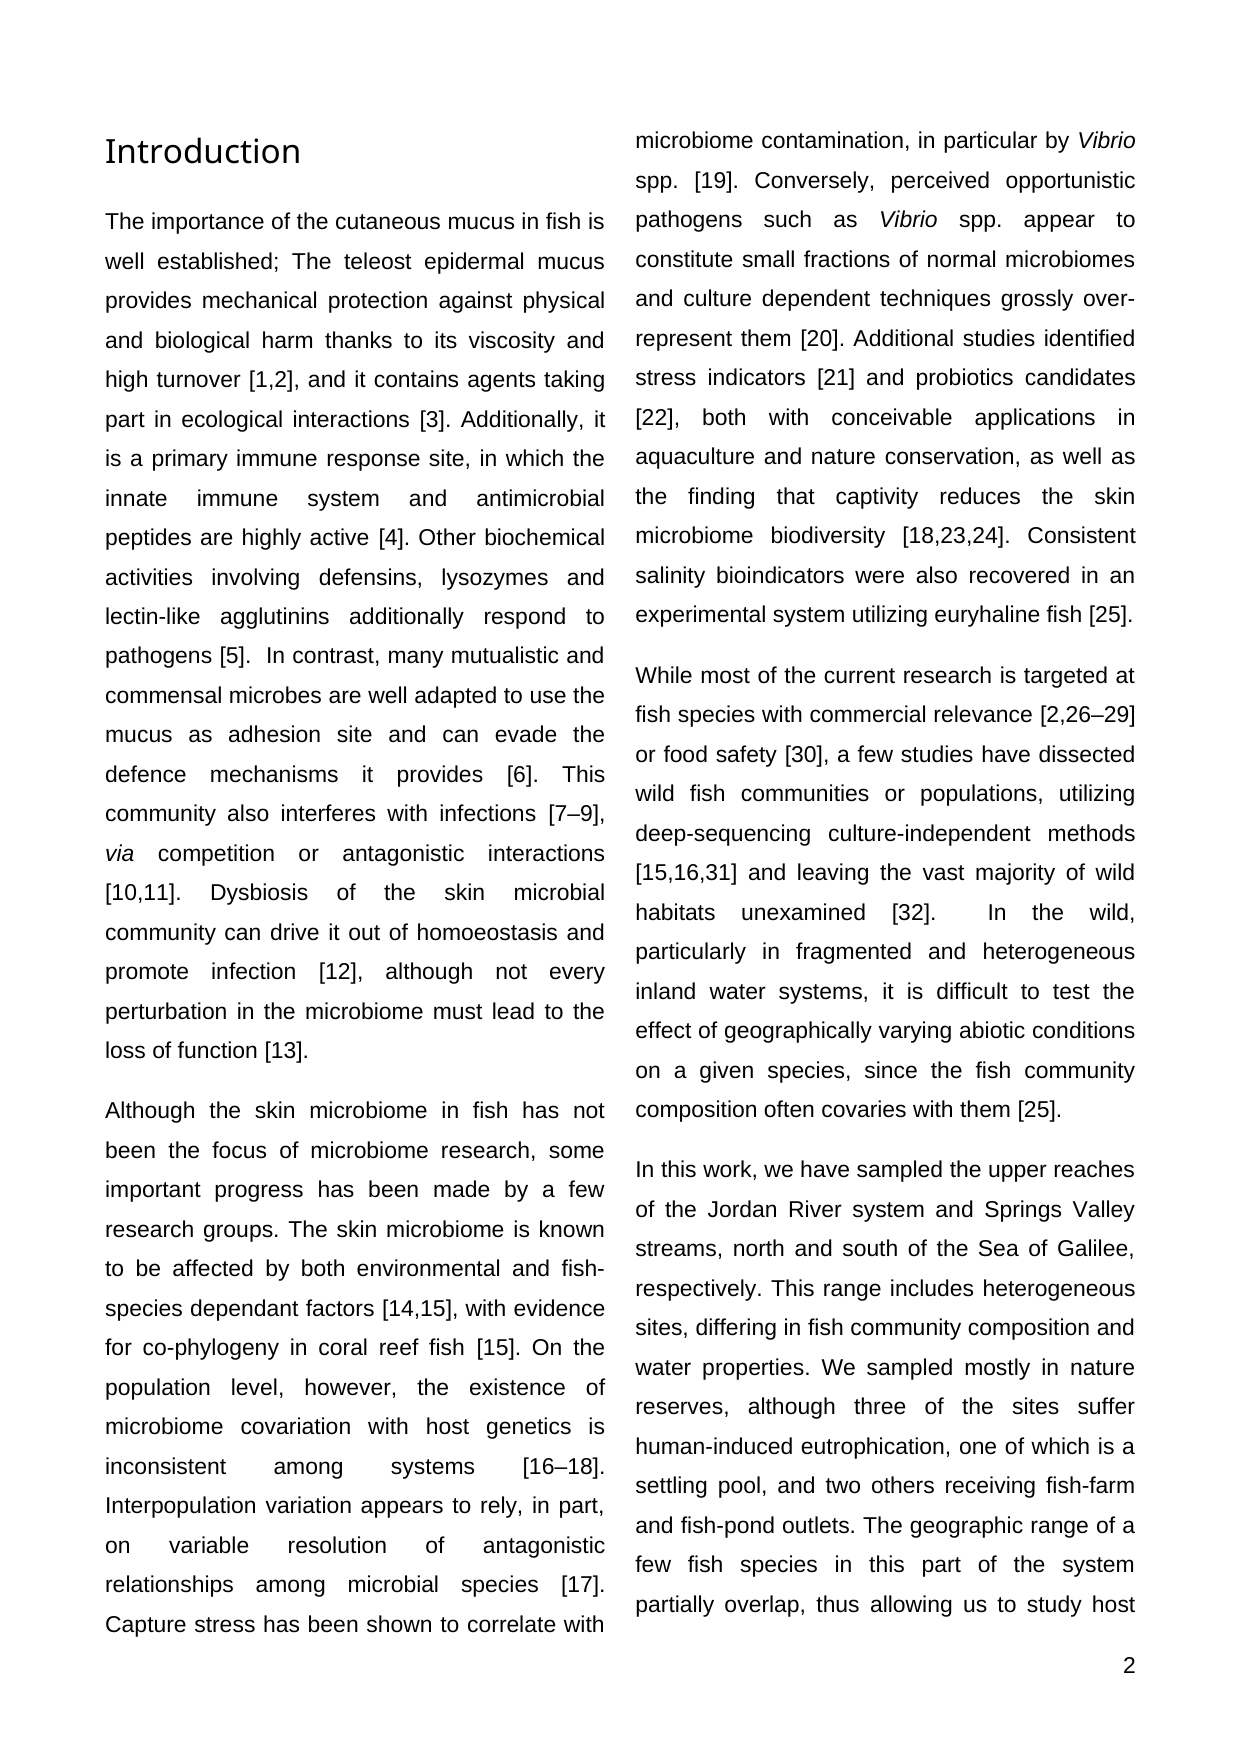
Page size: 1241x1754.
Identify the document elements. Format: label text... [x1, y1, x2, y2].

text Although the skin microbiome in fish has not been the focus of microbiome research, some important progress has been made by a few research groups. The skin microbiome is known to be affected by both environmental and fish-species dependant factors [14,15], with evidence for co-phylogeny in coral reef fish [15]. On the population level, however, the existence of microbiome covariation with host genetics is inconsistent among systems [16–18]. Interpopulation variation appears to rely, in part, on variable resolution of antagonistic relationships among microbial species [17]. Capture stress has been shown to correlate with [105, 1097, 605, 1637]
text microbiome contamination, in particular by Vibrio spp. [19]. Conversely, perceived opportunistic pathogens such as Vibrio spp. appear to constitute small fractions of normal microbiomes and culture dependent techniques grossly over-represent them [20]. Additional studies identified stress indicators [21] and probiotics candidates [22], both with conceivable applications in aquaculture and nature conservation, as well as the finding that captivity reduces the skin microbiome biodiversity [18,23,24]. Consistent salinity bioindicators were also recovered in an experimental system utilizing euryhaline fish [25]. [635, 127, 1136, 628]
subtitle Introduction [105, 127, 605, 173]
text While most of the current research is targeted at fish species with commercial relevance [2,26–29] or food safety [30], a few studies have dissected wild fish communities or populations, utilizing deep-sequencing culture-independent methods [15,16,31] and leaving the vast majority of wild habitats unexamined [32]. In the wild, particularly in fragmented and heterogeneous inland water systems, it is difficult to test the effect of geographically varying abiotic conditions on a given species, since the fish community composition often covaries with them [25]. [635, 662, 1136, 1122]
text The importance of the cutaneous mucus in fish is well established; The teleost epidermal mucus provides mechanical protection against physical and biological harm thanks to its viscosity and high turnover [1,2], and it contains agents taking part in ecological interactions [3]. Additionally, it is a primary immune response site, in which the innate immune system and antimicrobial peptides are highly active [4]. Other biochemical activities involving defensins, lysozymes and lectin-like agglutinins additionally respond to pathogens [5]. In contrast, many mutualistic and commensal microbes are well adapted to use the mucus as adhesion site and can evade the defence mechanisms it provides [6]. This community also interferes with infections [7–9], via competition or antagonistic interactions [10,11]. Dysbiosis of the skin microbial community can drive it out of homoeostasis and promote infection [12], although not every perturbation in the microbiome must lead to the loss of function [13]. [105, 208, 605, 1063]
text In this work, we have sampled the upper reaches of the Jordan River system and Springs Valley streams, north and south of the Sea of Galilee, respectively. This range includes heterogeneous sites, differing in fish community composition and water properties. We sampled mostly in nature reserves, although three of the sites suffer human-induced eutrophication, one of which is a settling pool, and two others receiving fish-farm and fish-pond outlets. The geographic range of a few fish species in this part of the system partially overlap, thus allowing us to study host [635, 1156, 1136, 1617]
